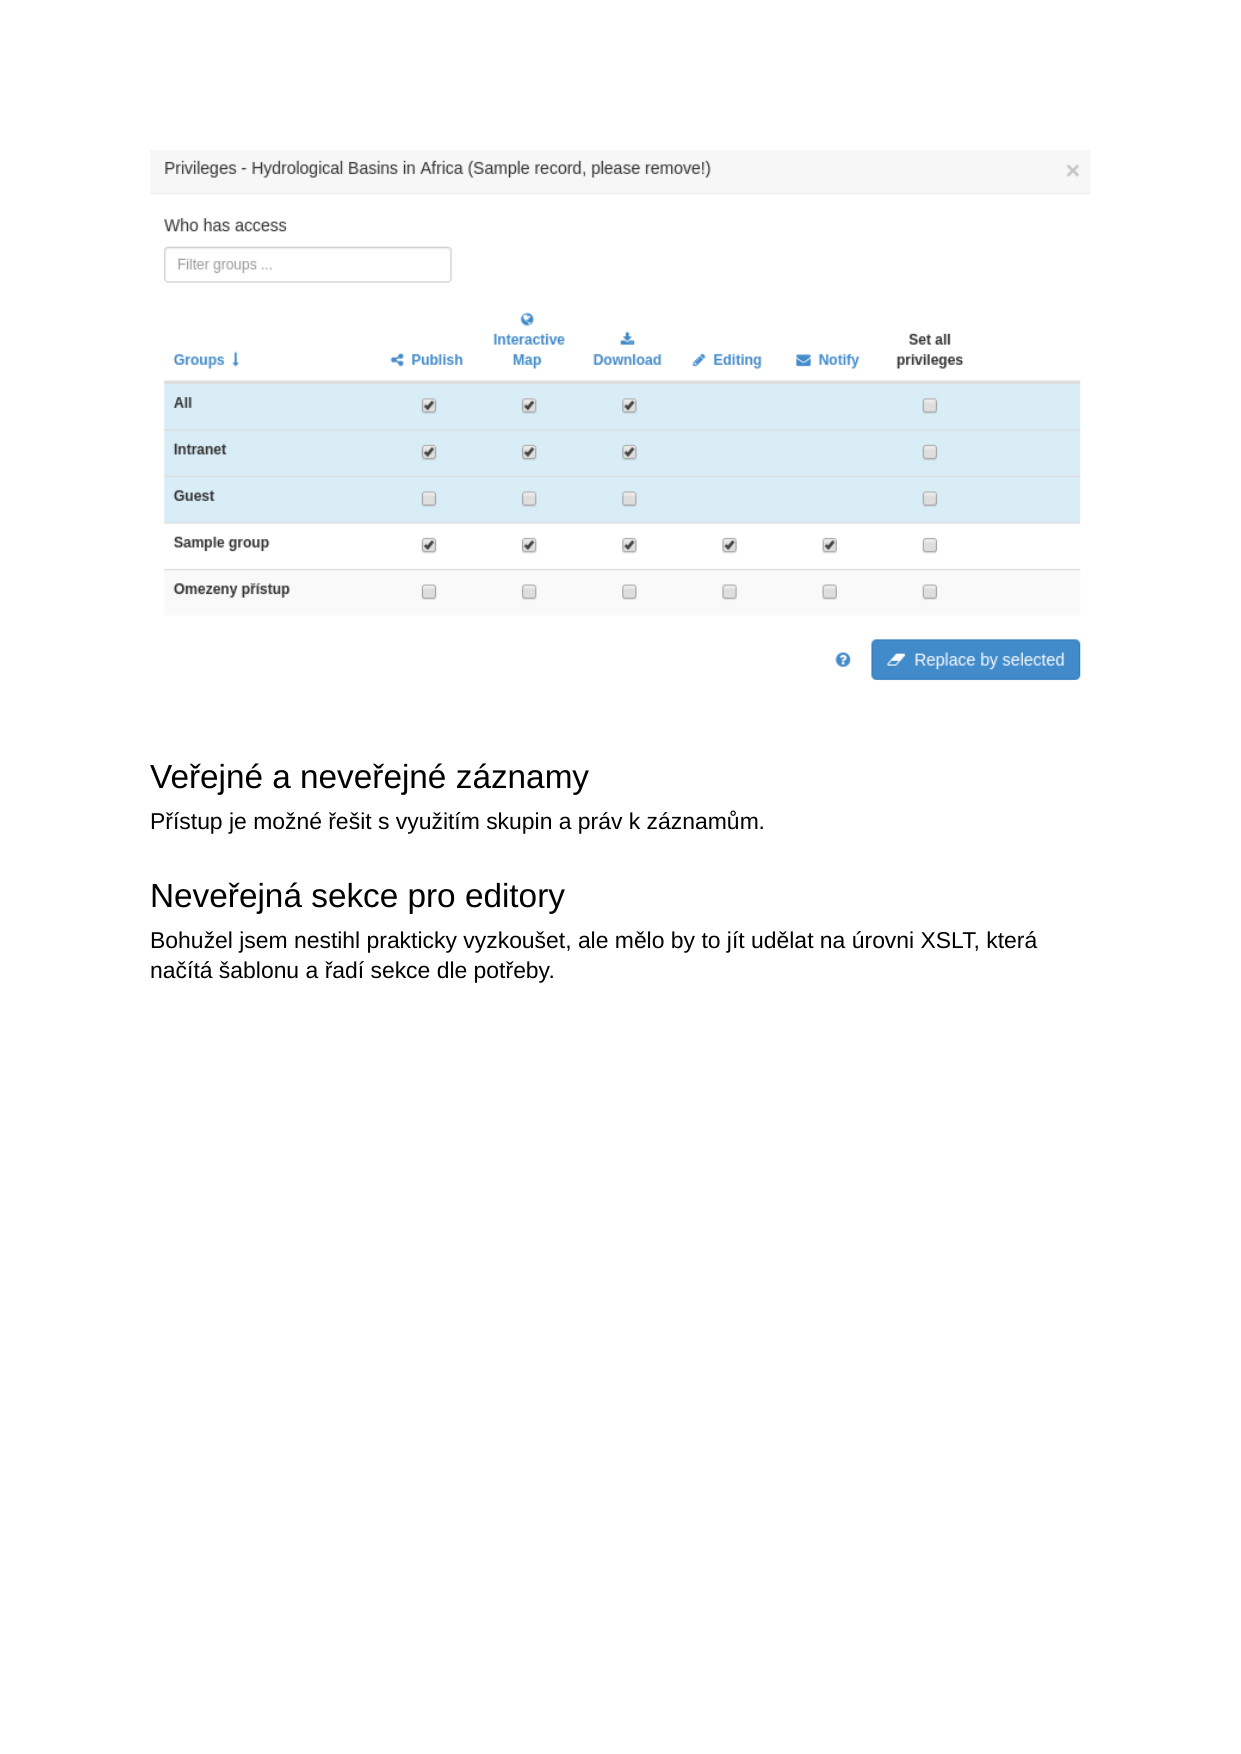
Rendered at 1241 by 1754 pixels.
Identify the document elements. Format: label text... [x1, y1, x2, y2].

subtitle Neveřejná sekce pro editory [150, 876, 1090, 914]
picture [150, 150, 1091, 686]
text Bohužel jsem nestihl prakticky vyzkoušet, ale mělo by to jít udělat na úrovni XSLT, která načítá šablonu a řadí sekce dle potřeby. [150, 927, 1090, 983]
subtitle Veřejné a neveřejné záznamy [150, 757, 1090, 795]
text Přístup je možné řešit s využitím skupin a práv k záznamům. [150, 808, 1090, 834]
